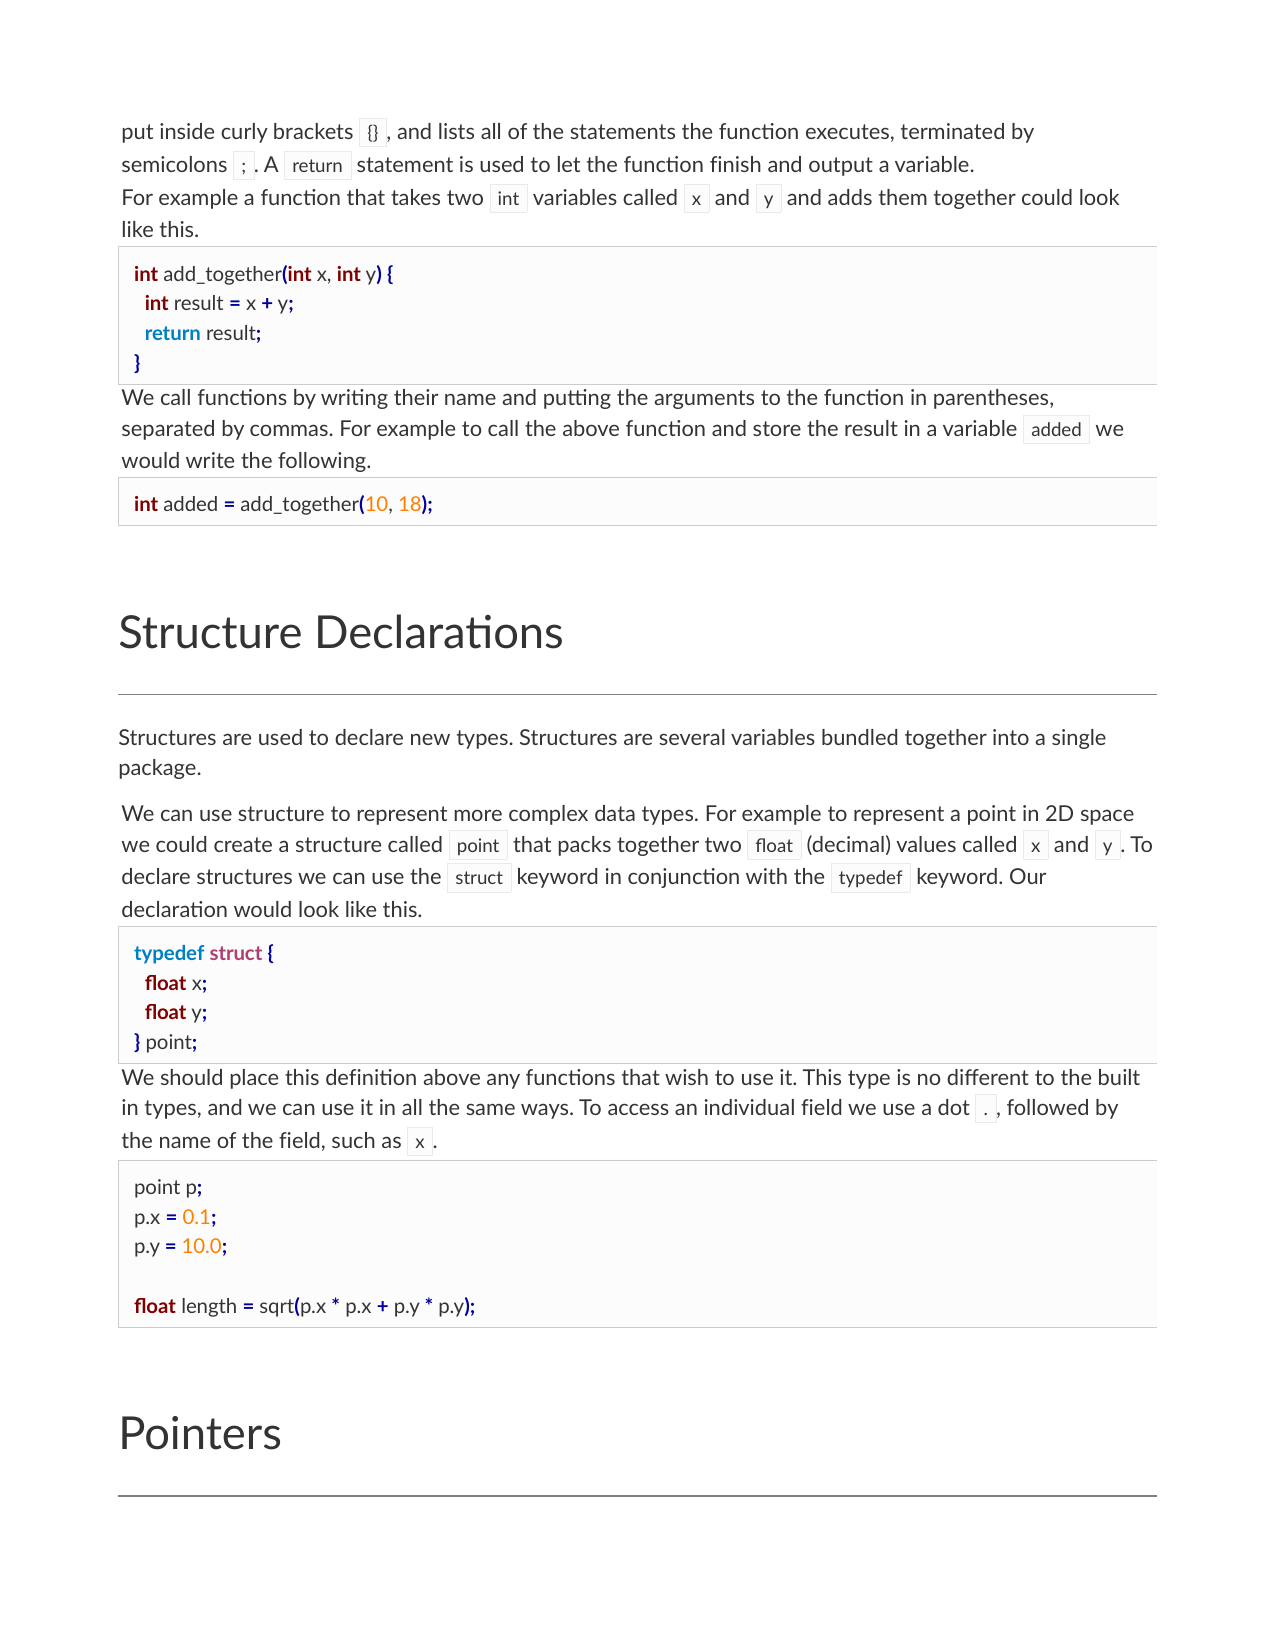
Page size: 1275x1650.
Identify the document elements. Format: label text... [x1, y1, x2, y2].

text int result = x + y; [119, 276, 1157, 306]
text return result; [119, 306, 1157, 335]
text Structures are used to declare new types. Structures are several variables bundled together into a single package. [118, 724, 1157, 780]
text int added = add_together(10, 18); [119, 478, 1157, 525]
text We can use structure to represent more complex data types. For example to represent a point in 2D space we could create a structure called point that packs together two float (decimal) values called x and y. To declare structures we can use the struct keyword in conjunction with the typedef keyword. Our declaration would look like this. [121, 800, 1154, 922]
text int add_together(int x, int y) { [119, 247, 1157, 276]
text p.y = 10.0; [119, 1219, 1157, 1249]
subtitle Structure Declarations [118, 604, 1157, 658]
text We should place this definition above any functions that wish to use it. This type is no different to the built in types, and we can use it in all the same ways. To access an individual field we use a dot ., followed by the name of the field, such as x. [121, 1064, 1154, 1155]
text point p; [119, 1161, 1157, 1189]
text float y; [119, 985, 1157, 1015]
text typedef struct { [119, 927, 1157, 955]
text We call functions by writing their name and putting the arguments to the function in parentheses, separated by commas. For example to call the above function and store the result in a variable added we would write the following. [121, 385, 1154, 473]
subtitle Pointers [118, 1405, 1157, 1459]
text } [119, 335, 1157, 384]
text float x; [119, 955, 1157, 985]
text } point; [119, 1015, 1157, 1063]
text p.x = 0.1; [119, 1189, 1157, 1219]
text put inside curly brackets {}, and lists all of the statements the function executes, terminated by semicolons ;. A return statement is used to let the function finish and output a variable. [121, 118, 1154, 179]
text float length = sqrt(p.x * p.x + p.y * p.y); [119, 1278, 1157, 1327]
text For example a function that takes two int variables called x and y and adds them together could look like this. [121, 184, 1154, 242]
